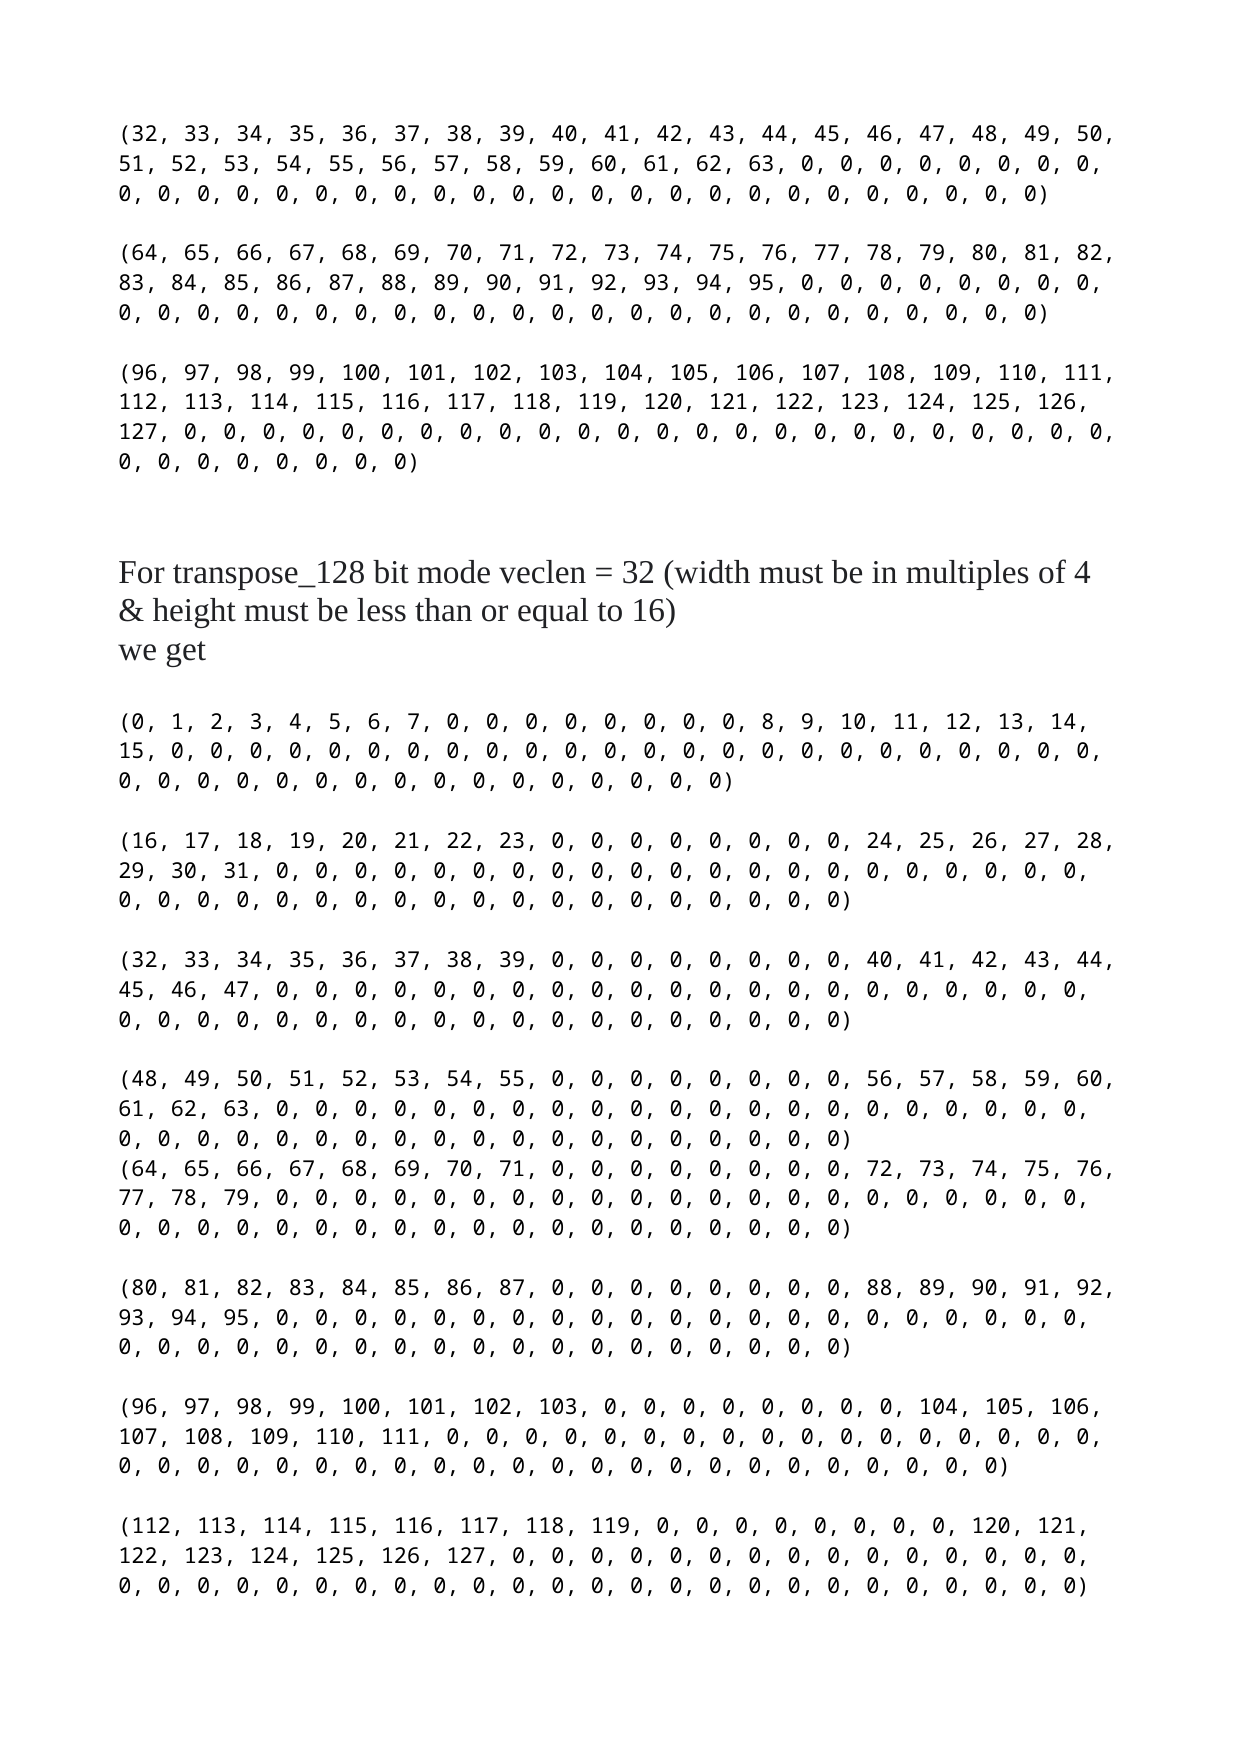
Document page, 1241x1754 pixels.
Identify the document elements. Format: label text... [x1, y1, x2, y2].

text (32, 33, 34, 35, 36, 37, 38, 39, 40, 41, 42, 43, 44, 45, 46, 47, 48, 49, 50, 51, 52, 53, 54, 55, 56, 57, 58, 59, 60, 61, 62, 63, 0, 0, 0, 0, 0, 0, 0, 0, 0, 0, 0, 0, 0, 0, 0, 0, 0, 0, 0, 0, 0, 0, 0, 0, 0, 0, 0, 0, 0, 0, 0, 0) [118, 118, 1122, 207]
text (48, 49, 50, 51, 52, 53, 54, 55, 0, 0, 0, 0, 0, 0, 0, 0, 56, 57, 58, 59, 60, 61, 62, 63, 0, 0, 0, 0, 0, 0, 0, 0, 0, 0, 0, 0, 0, 0, 0, 0, 0, 0, 0, 0, 0, 0, 0, 0, 0, 0, 0, 0, 0, 0, 0, 0, 0, 0, 0, 0, 0, 0, 0, 0) [118, 1063, 1122, 1152]
text (32, 33, 34, 35, 36, 37, 38, 39, 0, 0, 0, 0, 0, 0, 0, 0, 40, 41, 42, 43, 44, 45, 46, 47, 0, 0, 0, 0, 0, 0, 0, 0, 0, 0, 0, 0, 0, 0, 0, 0, 0, 0, 0, 0, 0, 0, 0, 0, 0, 0, 0, 0, 0, 0, 0, 0, 0, 0, 0, 0, 0, 0, 0, 0) [118, 944, 1122, 1033]
text we get [118, 629, 1122, 667]
text (0, 1, 2, 3, 4, 5, 6, 7, 0, 0, 0, 0, 0, 0, 0, 0, 8, 9, 10, 11, 12, 13, 14, 15, 0, 0, 0, 0, 0, 0, 0, 0, 0, 0, 0, 0, 0, 0, 0, 0, 0, 0, 0, 0, 0, 0, 0, 0, 0, 0, 0, 0, 0, 0, 0, 0, 0, 0, 0, 0, 0, 0, 0, 0) [118, 706, 1122, 795]
text (64, 65, 66, 67, 68, 69, 70, 71, 72, 73, 74, 75, 76, 77, 78, 79, 80, 81, 82, 83, 84, 85, 86, 87, 88, 89, 90, 91, 92, 93, 94, 95, 0, 0, 0, 0, 0, 0, 0, 0, 0, 0, 0, 0, 0, 0, 0, 0, 0, 0, 0, 0, 0, 0, 0, 0, 0, 0, 0, 0, 0, 0, 0, 0) [118, 237, 1122, 327]
text (80, 81, 82, 83, 84, 85, 86, 87, 0, 0, 0, 0, 0, 0, 0, 0, 88, 89, 90, 91, 92, 93, 94, 95, 0, 0, 0, 0, 0, 0, 0, 0, 0, 0, 0, 0, 0, 0, 0, 0, 0, 0, 0, 0, 0, 0, 0, 0, 0, 0, 0, 0, 0, 0, 0, 0, 0, 0, 0, 0, 0, 0, 0, 0) [118, 1272, 1122, 1361]
text (64, 65, 66, 67, 68, 69, 70, 71, 0, 0, 0, 0, 0, 0, 0, 0, 72, 73, 74, 75, 76, 77, 78, 79, 0, 0, 0, 0, 0, 0, 0, 0, 0, 0, 0, 0, 0, 0, 0, 0, 0, 0, 0, 0, 0, 0, 0, 0, 0, 0, 0, 0, 0, 0, 0, 0, 0, 0, 0, 0, 0, 0, 0, 0) [118, 1152, 1122, 1242]
text (96, 97, 98, 99, 100, 101, 102, 103, 104, 105, 106, 107, 108, 109, 110, 111, 112, 113, 114, 115, 116, 117, 118, 119, 120, 121, 122, 123, 124, 125, 126, 127, 0, 0, 0, 0, 0, 0, 0, 0, 0, 0, 0, 0, 0, 0, 0, 0, 0, 0, 0, 0, 0, 0, 0, 0, 0, 0, 0, 0, 0, 0, 0, 0) [118, 356, 1122, 476]
text (112, 113, 114, 115, 116, 117, 118, 119, 0, 0, 0, 0, 0, 0, 0, 0, 120, 121, 122, 123, 124, 125, 126, 127, 0, 0, 0, 0, 0, 0, 0, 0, 0, 0, 0, 0, 0, 0, 0, 0, 0, 0, 0, 0, 0, 0, 0, 0, 0, 0, 0, 0, 0, 0, 0, 0, 0, 0, 0, 0, 0, 0, 0, 0) [118, 1510, 1122, 1599]
text (96, 97, 98, 99, 100, 101, 102, 103, 0, 0, 0, 0, 0, 0, 0, 0, 104, 105, 106, 107, 108, 109, 110, 111, 0, 0, 0, 0, 0, 0, 0, 0, 0, 0, 0, 0, 0, 0, 0, 0, 0, 0, 0, 0, 0, 0, 0, 0, 0, 0, 0, 0, 0, 0, 0, 0, 0, 0, 0, 0, 0, 0, 0, 0) [118, 1391, 1122, 1480]
text (16, 17, 18, 19, 20, 21, 22, 23, 0, 0, 0, 0, 0, 0, 0, 0, 24, 25, 26, 27, 28, 29, 30, 31, 0, 0, 0, 0, 0, 0, 0, 0, 0, 0, 0, 0, 0, 0, 0, 0, 0, 0, 0, 0, 0, 0, 0, 0, 0, 0, 0, 0, 0, 0, 0, 0, 0, 0, 0, 0, 0, 0, 0, 0) [118, 825, 1122, 914]
text For transpose_128 bit mode veclen = 32 (width must be in multiples of 4 & height must be less than or equal to 16) [118, 552, 1122, 629]
